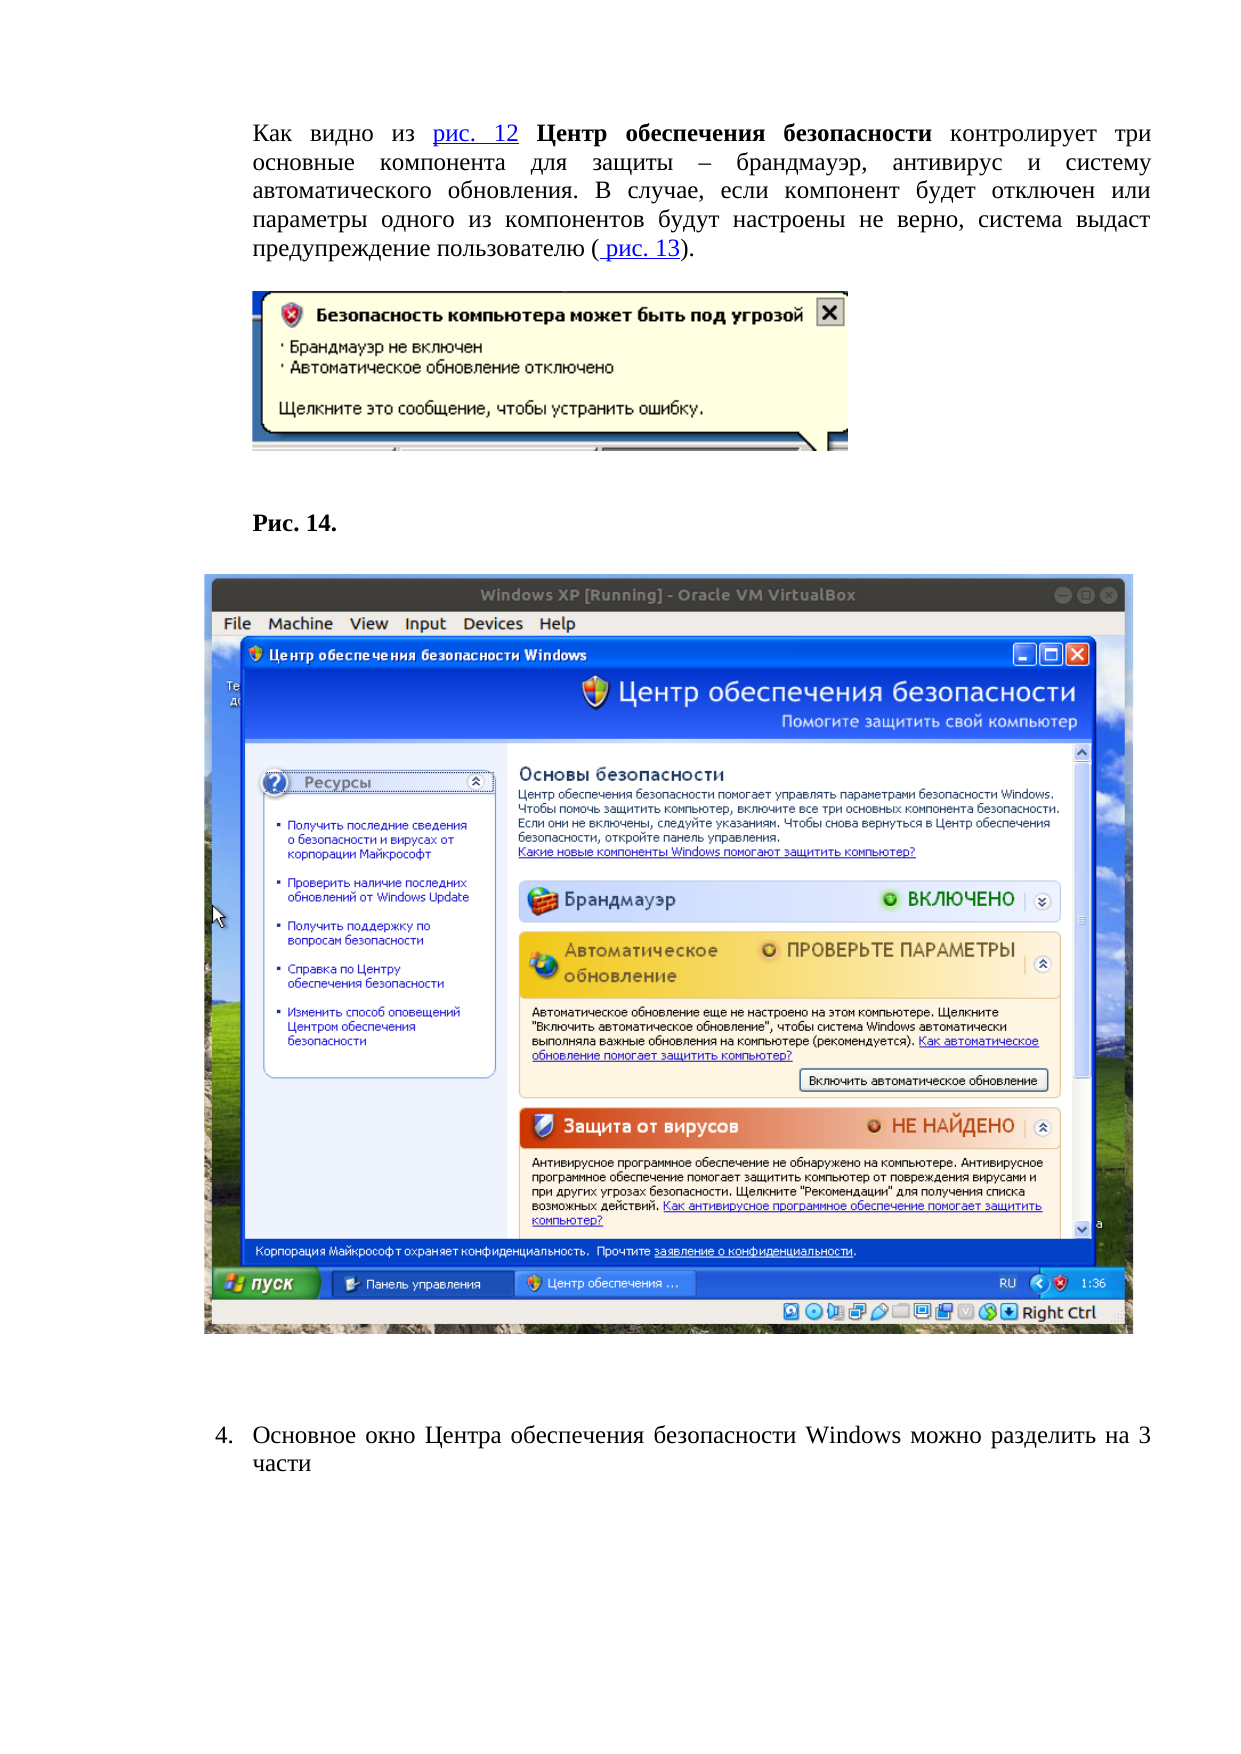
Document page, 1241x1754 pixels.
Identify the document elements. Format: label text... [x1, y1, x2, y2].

text Рис. 14. [252, 480, 1152, 537]
picture [204, 574, 1134, 1334]
picture [252, 291, 848, 451]
list Основное окно Центра обеспечения безопасности Windows можно разделить на 3 части [215, 1420, 1152, 1477]
text Как видно из рис. 12 Центр обеспечения безопасности контролирует три основные компонента для защиты – брандмауэр, антивирус и систему автоматического обновления. В случае, если компонент будет отключен или параметры одного из компонентов будут настроены не верно, система выдаст предупреждение пользователю ( рис. 13). [252, 118, 1152, 262]
